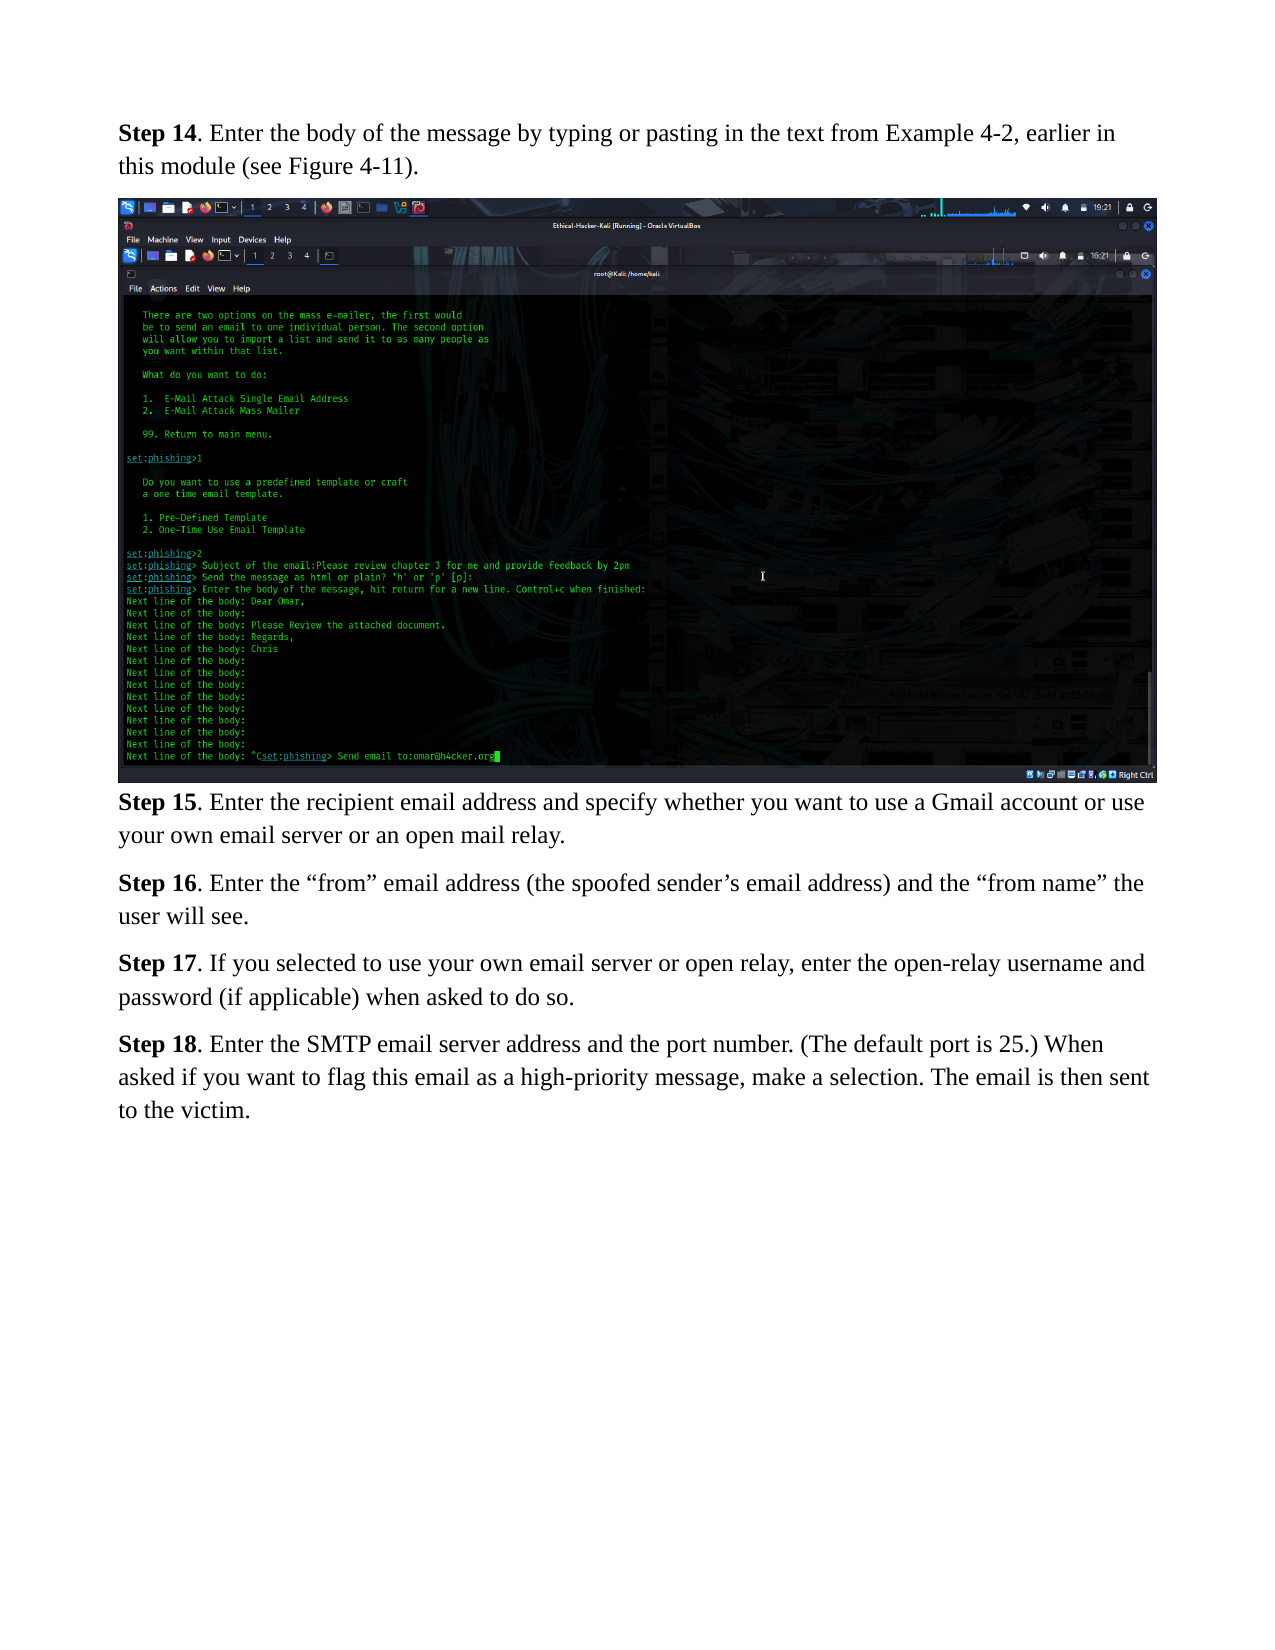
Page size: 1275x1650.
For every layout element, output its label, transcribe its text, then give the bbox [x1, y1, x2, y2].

picture [118, 198, 1157, 783]
text Step 15. Enter the recipient email address and specify whether you want to use a Gmail account or use your own email server or an open mail relay. [118, 783, 1157, 849]
text Step 16. Enter the “from” email address (the spoofed sender’s email address) and the “from name” the user will see. [118, 868, 1157, 930]
text Step 18. Enter the SMTP email server address and the port number. (The default port is 25.) When asked if you want to flag this email as a high-priority message, make a selection. The email is then sent to the victim. [118, 1029, 1157, 1124]
text Step 14. Enter the body of the message by typing or pasting in the text from Example 4-2, earlier in this module (see Figure 4-11). [118, 118, 1157, 180]
text Step 17. If you selected to use your own email server or open relay, enter the open-relay username and password (if applicable) when asked to do so. [118, 948, 1157, 1010]
